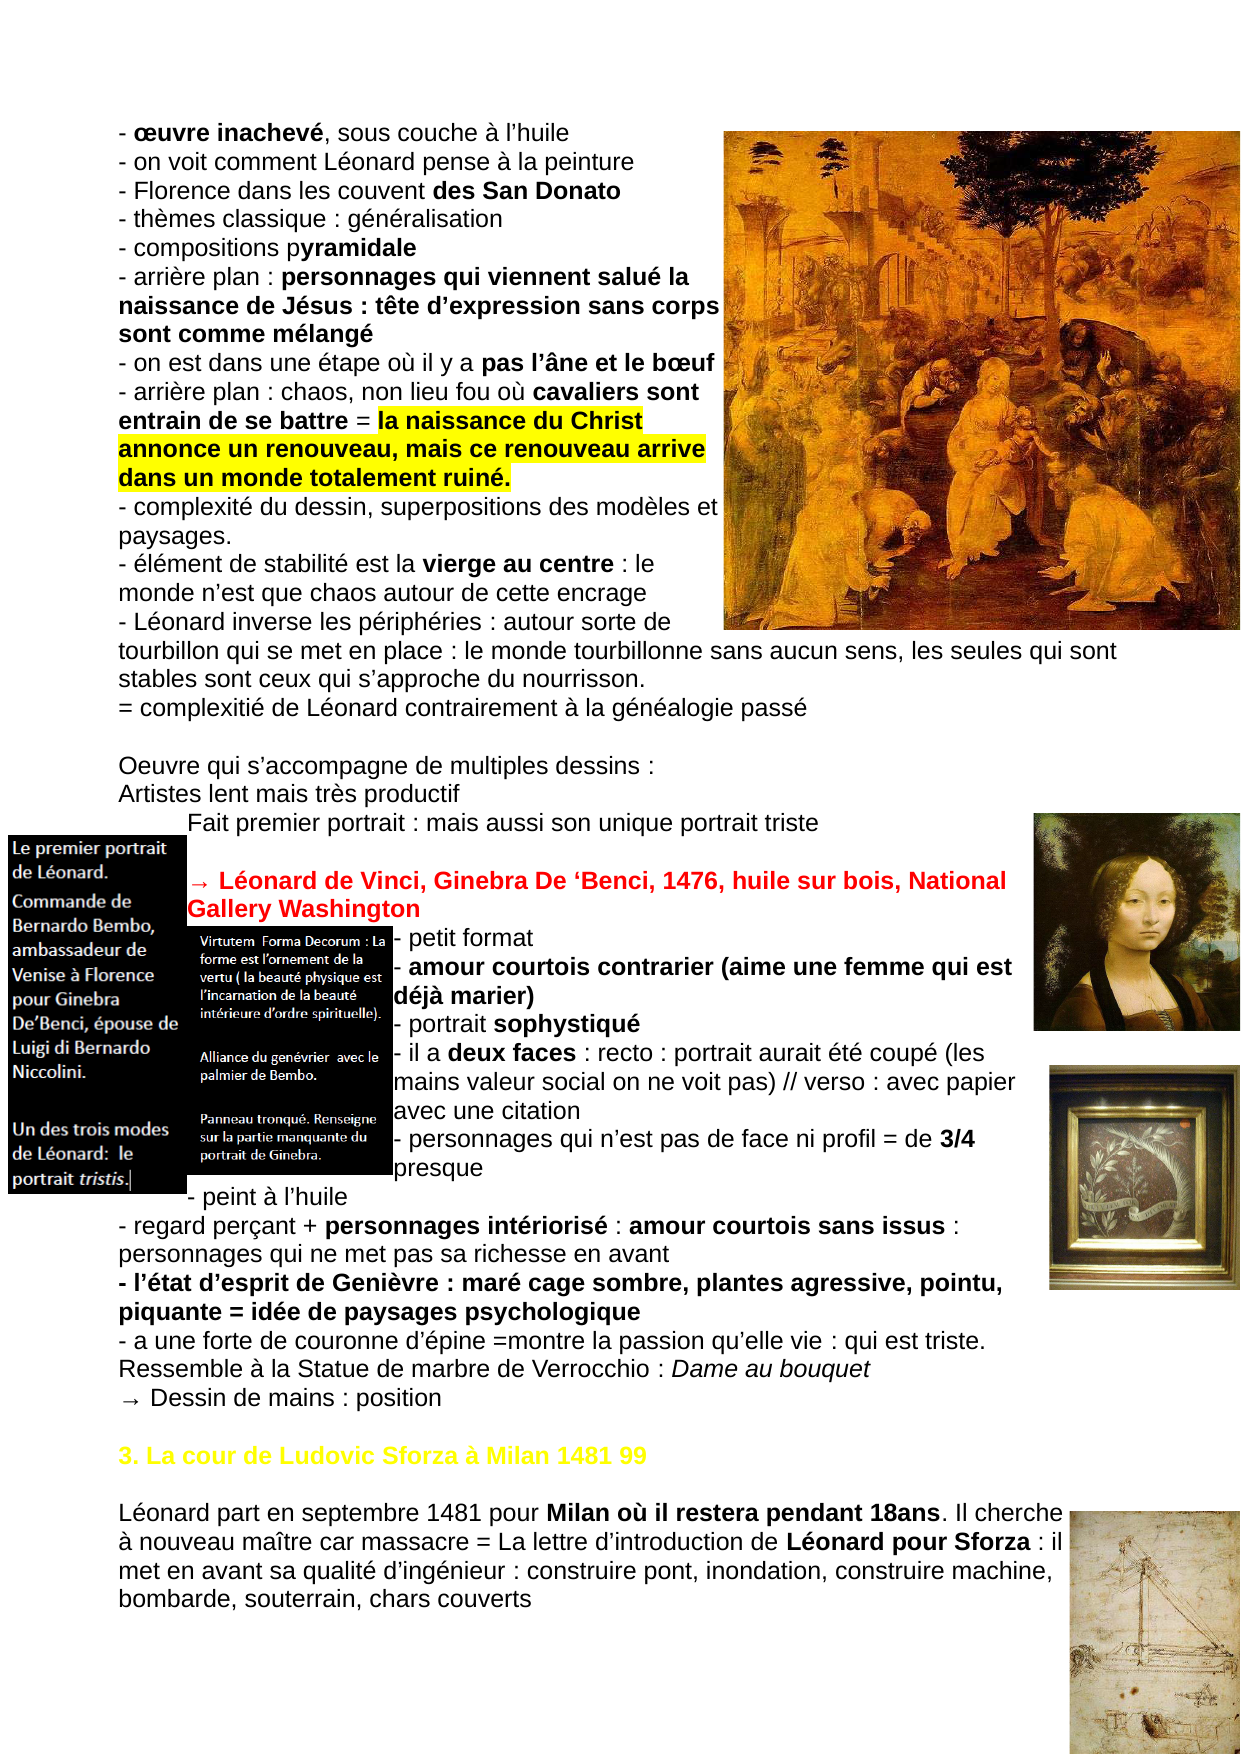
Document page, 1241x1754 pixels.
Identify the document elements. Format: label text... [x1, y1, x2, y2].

picture [723, 131, 1241, 630]
text - compositions pyramidale [118, 233, 723, 262]
text - Florence dans les couvent des San Donato [118, 176, 723, 204]
text → Léonard de Vinci, Ginebra De ‘Benci, 1476, huile sur bois, National Gallery Washington [187, 866, 1033, 923]
text - portrait sophystiqué [393, 1009, 1122, 1038]
text - il a deux faces : recto : portrait aurait été coupé (les mains valeur social on ne voit pas) // verso : avec papier avec une citation [393, 1038, 1122, 1124]
text - on voit comment Léonard pense à la peinture [118, 147, 723, 176]
text - a une forte de couronne d’épine =montre la passion qu’elle vie : qui est triste. [118, 1326, 1122, 1354]
text - œuvre inachevé, sous couche à l’huile [118, 118, 1122, 147]
text - regard perçant + personnages intériorisé : amour courtois sans issus : personnages qui ne met pas sa richesse en avant [118, 1211, 1049, 1268]
text Oeuvre qui s’accompagne de multiples dessins : [118, 751, 1122, 779]
text - personnages qui n’est pas de face ni profil = de 3/4 presque [187, 1124, 1049, 1182]
text - Léonard inverse les périphéries : autour sorte de tourbillon qui se met en place : le monde tourbillonne sans aucun sens, les seules qui sont stables sont ceux qui s’approche du nourrisson. [118, 607, 1122, 693]
text - l’état d’esprit de Genièvre : maré cage sombre, plantes agressive, pointu, piquante = idée de paysages psychologique [118, 1268, 1122, 1326]
text - on est dans une étape où il y a pas l’âne et le bœuf [118, 348, 723, 377]
text - petit format [187, 923, 1033, 952]
picture [1049, 1065, 1240, 1290]
text - élément de stabilité est la vierge au centre : le monde n’est que chaos autour de cette encrage [118, 549, 723, 607]
picture [8, 835, 393, 1194]
text - complexité du dessin, superpositions des modèles et paysages. [118, 492, 723, 549]
text Ressemble à la Statue de marbre de Verrocchio : Dame au bouquet [118, 1354, 1122, 1383]
text = complexitié de Léonard contrairement à la généalogie passé [118, 693, 1122, 722]
picture [1069, 1511, 1240, 1754]
text - thèmes classique : généralisation [118, 204, 723, 233]
text Artistes lent mais très productif [118, 779, 1122, 808]
text - amour courtois contrarier (aime une femme qui est déjà marier) [393, 952, 1033, 1009]
picture [1033, 813, 1241, 1031]
text - arrière plan : chaos, non lieu fou où cavaliers sont entrain de se battre = la naissance du Christ annonce un renouveau, mais ce renouveau arrive dans un monde totalement ruiné. [118, 377, 723, 492]
text 3. La cour de Ludovic Sforza à Milan 1481 99 [118, 1441, 1122, 1469]
text - arrière plan : personnages qui viennent salué la naissance de Jésus : tête d’expression sans corps sont comme mélangé [118, 262, 723, 348]
text - peint à l’huile [118, 1182, 1049, 1211]
text → Dessin de mains : position [118, 1383, 1122, 1412]
text Léonard part en septembre 1481 pour Milan où il restera pendant 18ans. Il cherche à nouveau maître car massacre = La lettre d’introduction de Léonard pour Sforza : il met en avant sa qualité d’ingénieur : construire pont, inondation, construire machine, bombarde, souterrain, chars couverts [118, 1498, 1122, 1613]
text Fait premier portrait : mais aussi son unique portrait triste [118, 808, 1122, 837]
